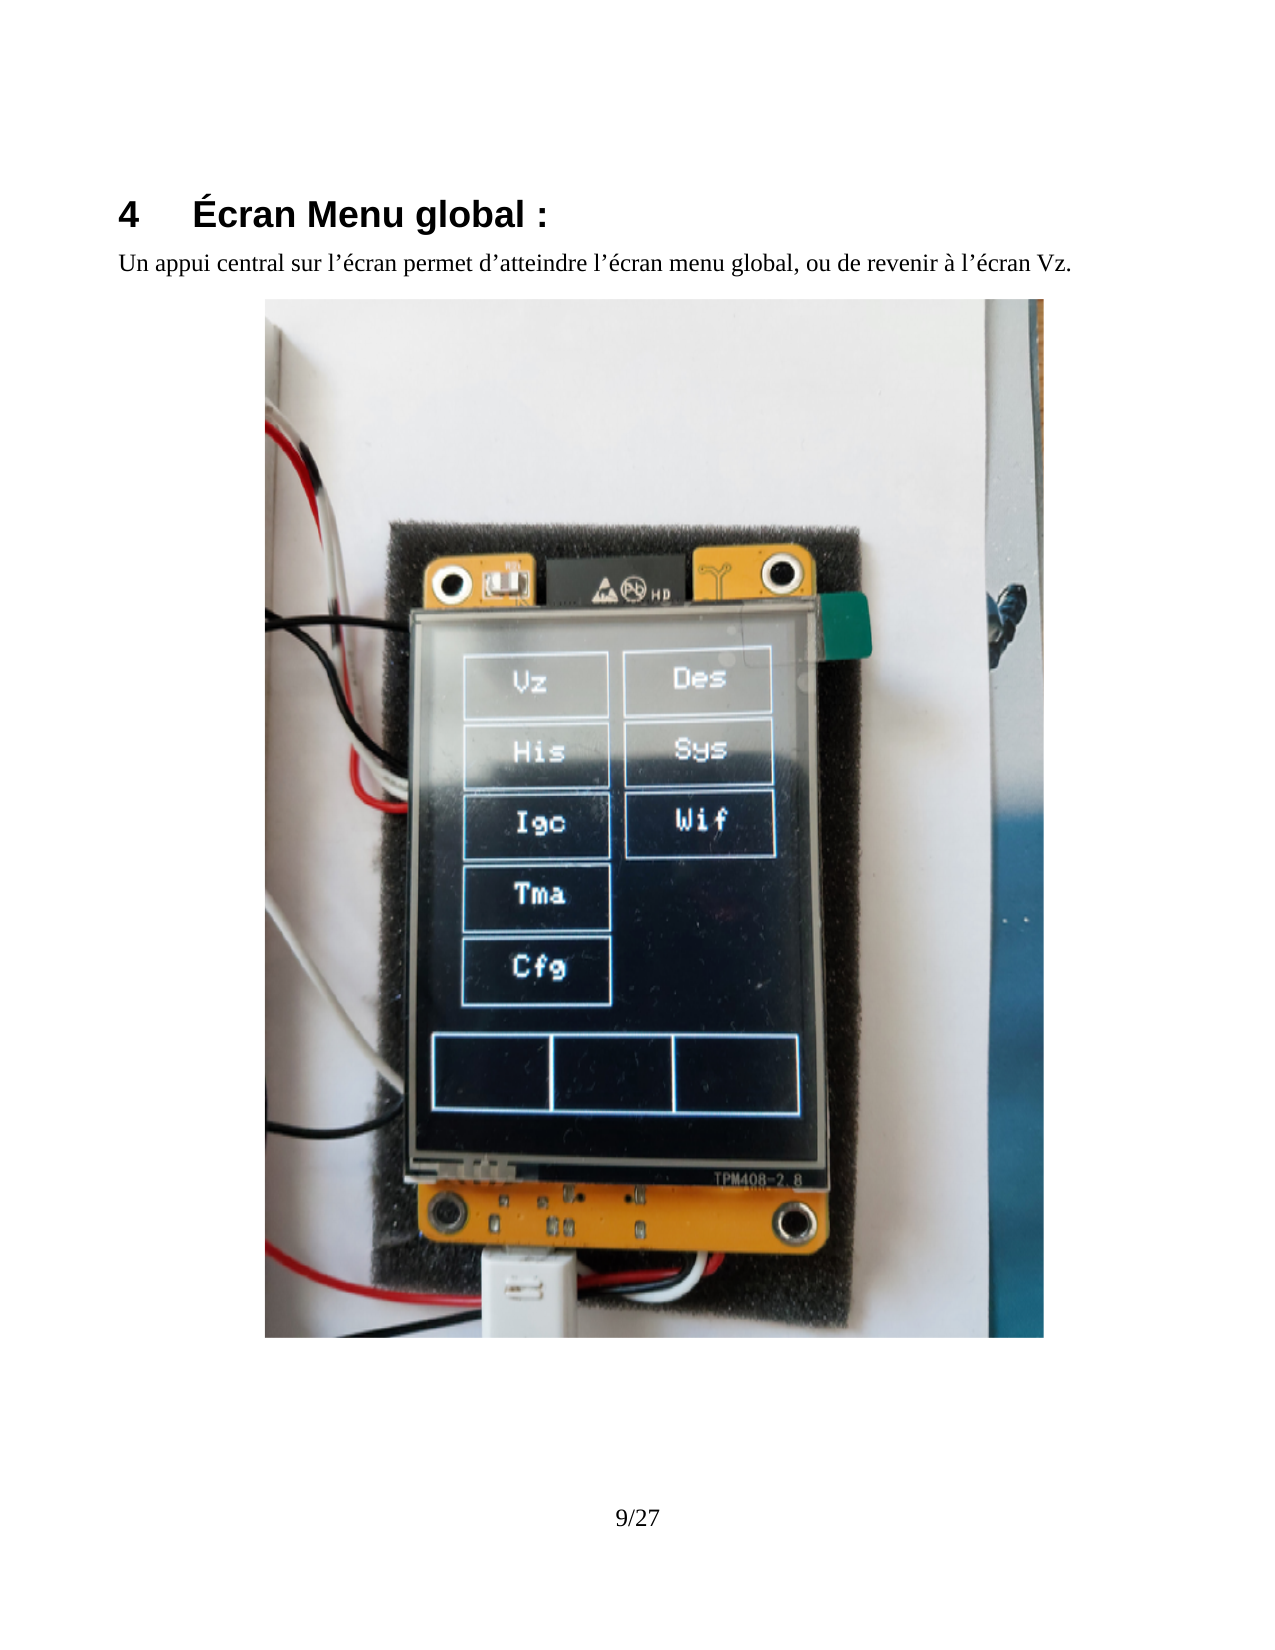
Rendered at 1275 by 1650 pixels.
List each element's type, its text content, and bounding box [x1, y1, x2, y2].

subtitle Écran Menu global : [118, 192, 1157, 235]
text Un appui central sur l’écran permet d’atteindre l’écran menu global, ou de revenir à l’écran Vz. [118, 248, 1157, 277]
picture [265, 300, 1044, 1337]
